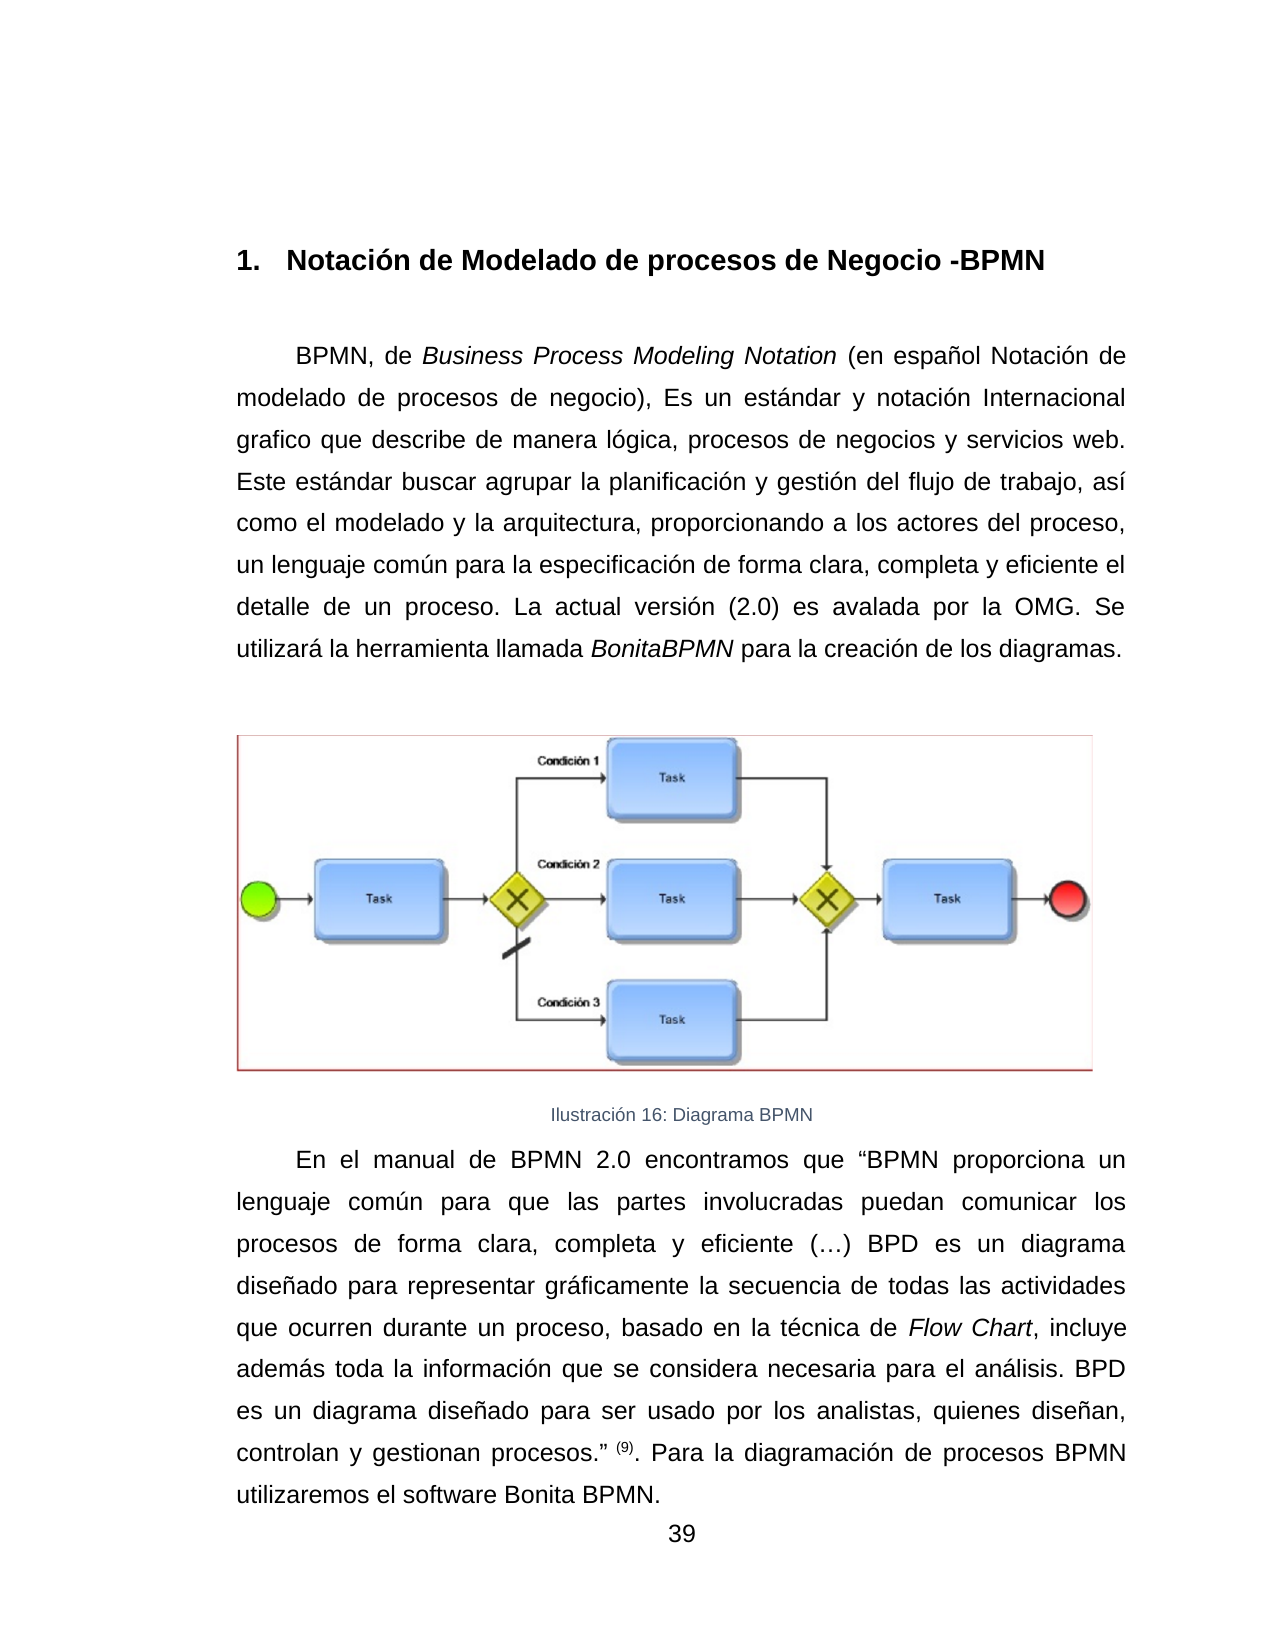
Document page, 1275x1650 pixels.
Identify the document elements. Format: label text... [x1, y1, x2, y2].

text En el manual de BPMN 2.0 encontramos que “BPMN proporciona un lenguaje común para que las partes involucradas puedan comunicar los procesos de forma clara, completa y eficiente (…) BPD es un diagrama diseñado para representar gráficamente la secuencia de todas las actividades que ocurren durante un proceso, basado en la técnica de Flow Chart, incluye además toda la información que se considera necesaria para el análisis. BPD es un diagrama diseñado para ser usado por los analistas, quienes diseñan, controlan y gestionan procesos.” (9). Para la diagramación de procesos BPMN utilizaremos el software Bonita BPMN. [236, 1146, 1127, 1509]
text Ilustración 16: Diagrama BPMN [236, 1104, 1127, 1125]
subtitle Notación de Modelado de procesos de Negocio -BPMN [236, 244, 1127, 277]
picture [236, 735, 1093, 1074]
text BPMN, de Business Process Modeling Notation (en español Notación de modelado de procesos de negocio), Es un estándar y notación Internacional grafico que describe de manera lógica, procesos de negocios y servicios web. Este estándar buscar agrupar la planificación y gestión del flujo de trabajo, así como el modelado y la arquitectura, proporcionando a los actores del proceso, un lenguaje común para la especificación de forma clara, completa y eficiente el detalle de un proceso. La actual versión (2.0) es avalada por la OMG. Se utilizará la herramienta llamada BonitaBPMN para la creación de los diagramas. [236, 342, 1127, 663]
